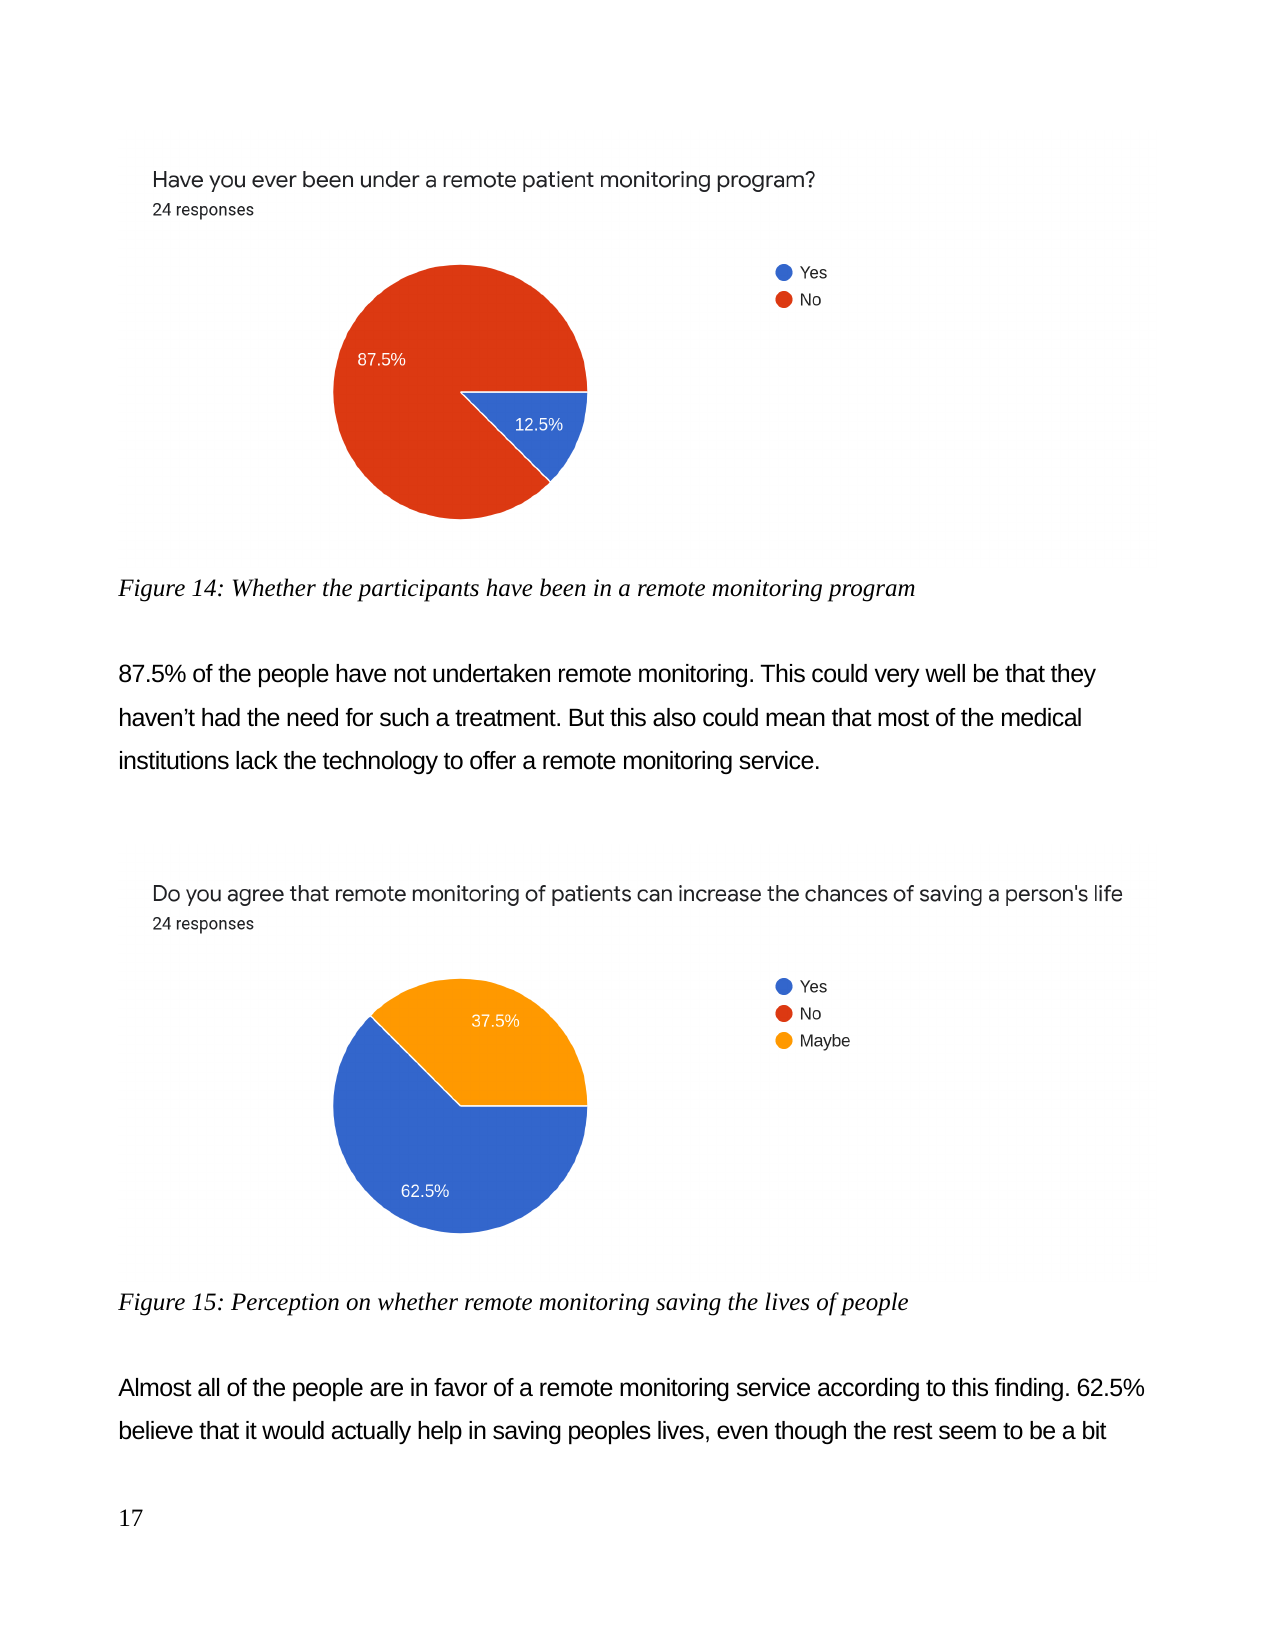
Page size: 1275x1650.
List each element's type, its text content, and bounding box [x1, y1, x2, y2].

text Figure 14: Whether the participants have been in a remote monitoring program [118, 568, 1157, 602]
picture [118, 844, 1157, 1282]
text Figure 15: Perception on whether remote monitoring saving the lives of people [118, 844, 1160, 1316]
text Almost all of the people are in favor of a remote monitoring service according to this finding. 62.5% believe that it would actually help in saving peoples lives, even though the rest seem to be a bit [118, 1373, 1157, 1445]
picture [118, 130, 1157, 568]
text 87.5% of the people have not undertaken remote monitoring. This could very well be that they haven’t had the need for such a treatment. But this also could mean that most of the medical institutions lack the technology to offer a remote monitoring service. [118, 659, 1157, 774]
